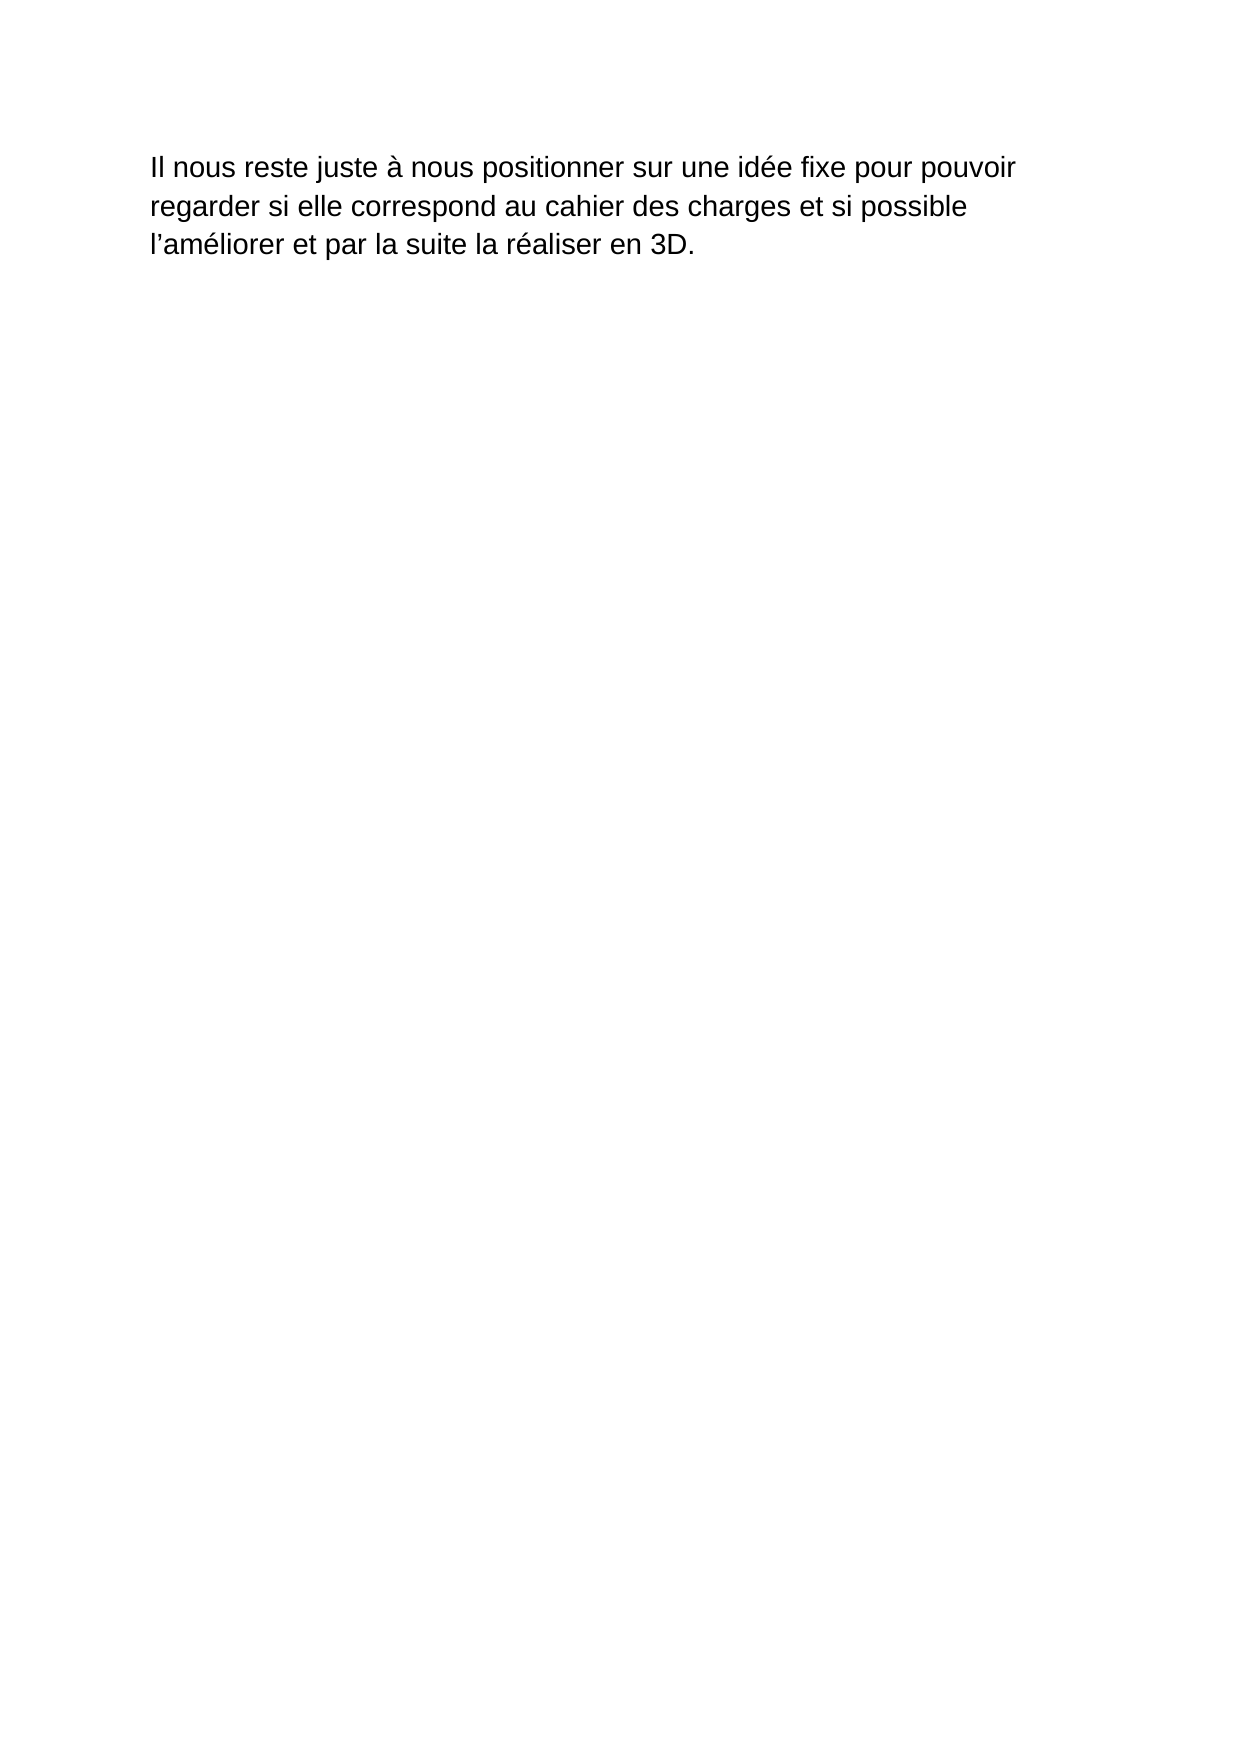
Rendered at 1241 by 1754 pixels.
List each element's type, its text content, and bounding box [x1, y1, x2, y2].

text Il nous reste juste à nous positionner sur une idée fixe pour pouvoir regarder si elle correspond au cahier des charges et si possible l’améliorer et par la suite la réaliser en 3D. [150, 150, 1090, 261]
